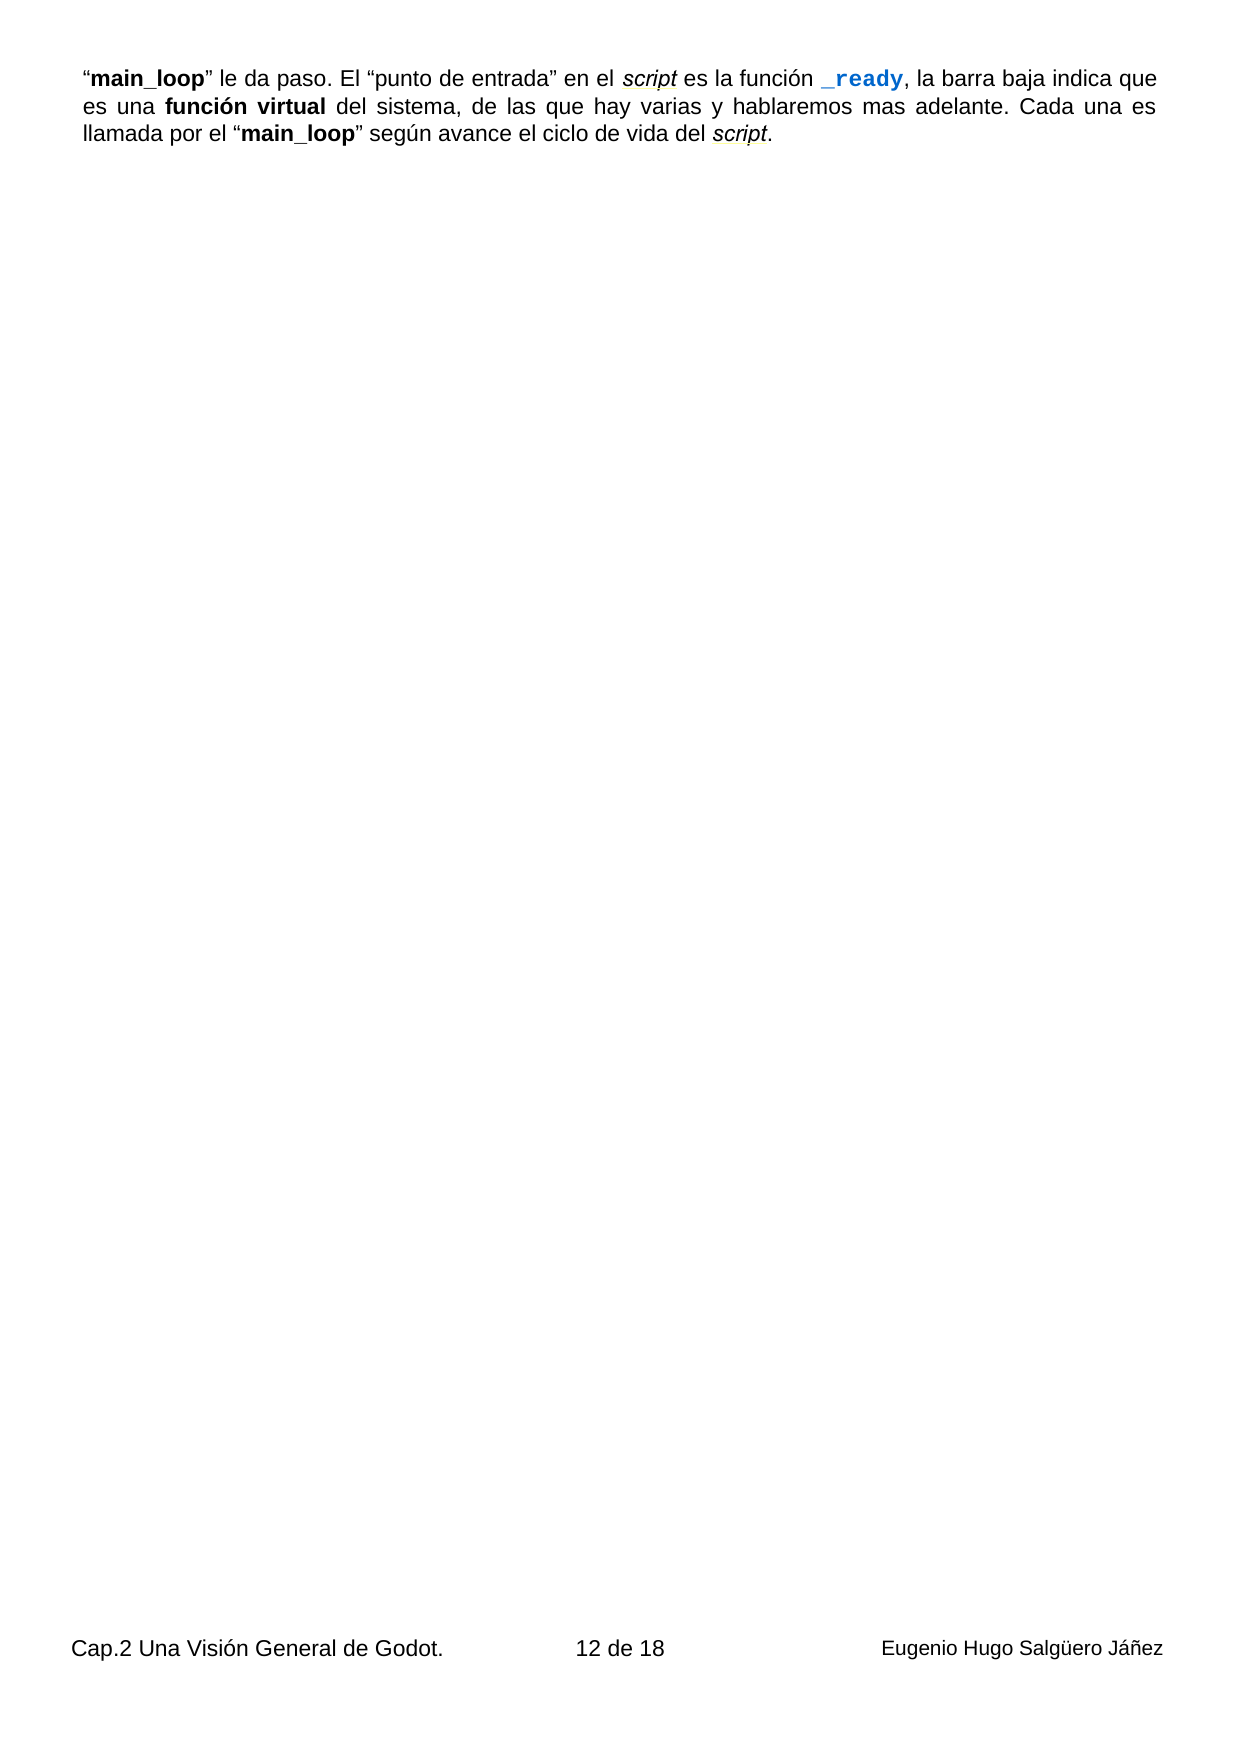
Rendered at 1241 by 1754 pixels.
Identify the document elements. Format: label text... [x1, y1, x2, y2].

text “main_loop” le da paso. El “punto de entrada” en el script es la función _ready, la barra baja indica que es una función virtual del sistema, de las que hay varias y hablaremos mas adelante. Cada una es llamada por el “main_loop” según avance el ciclo de vida del script. [83, 65, 1158, 146]
